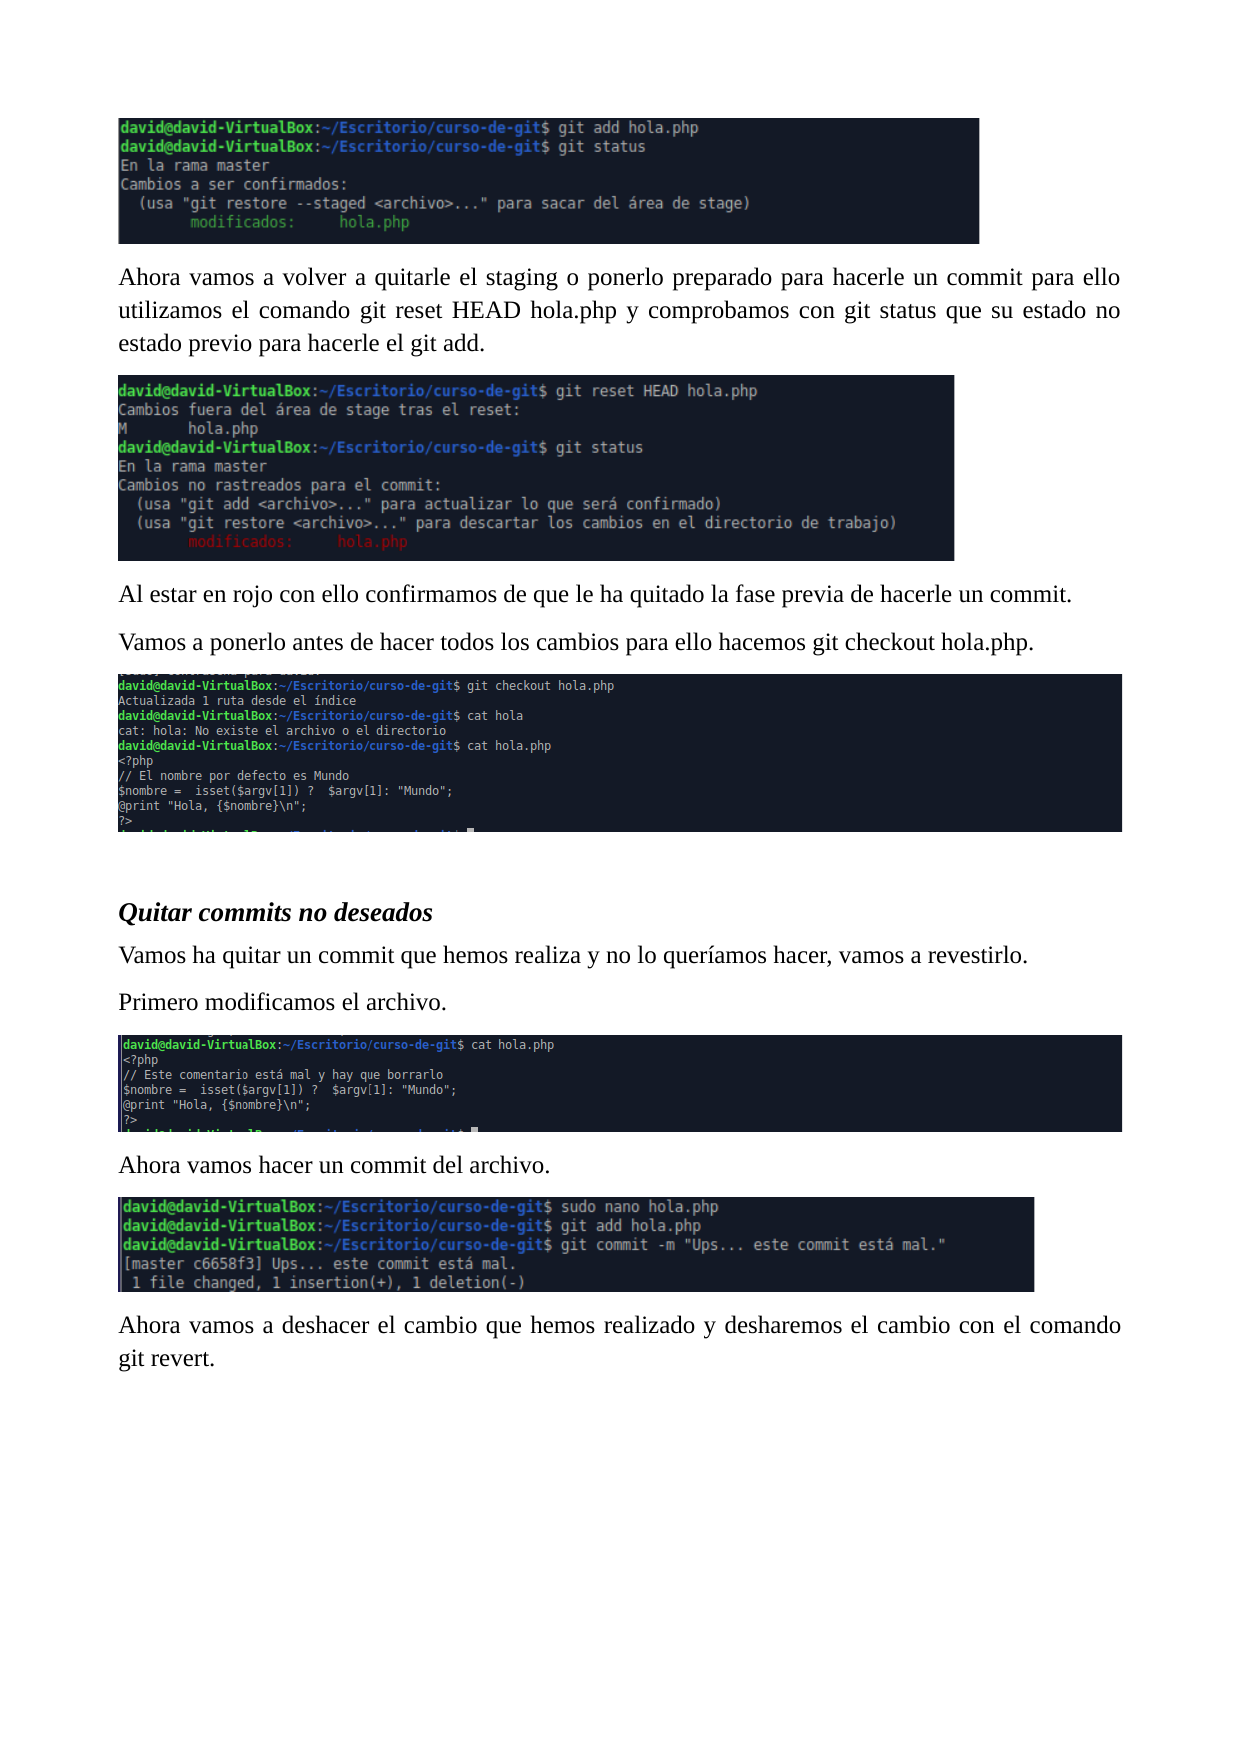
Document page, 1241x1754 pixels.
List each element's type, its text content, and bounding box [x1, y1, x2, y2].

text Ahora vamos hacer un commit del archivo. [118, 1150, 1122, 1179]
picture [118, 1035, 1123, 1132]
text Vamos a ponerlo antes de hacer todos los cambios para ello hacemos git checkout hola.php. [118, 627, 1122, 656]
text Al estar en rojo con ello confirmamos de que le ha quitado la fase previa de hacerle un commit. [118, 579, 1122, 608]
picture [118, 375, 955, 561]
text Vamos ha quitar un commit que hemos realiza y no lo queríamos hacer, vamos a revestirlo. [118, 940, 1122, 969]
text Primero modificamos el archivo. [118, 987, 1122, 1016]
subtitle Quitar commits no deseados [118, 896, 1122, 927]
text Ahora vamos a volver a quitarle el staging o ponerlo preparado para hacerle un commit para ello utilizamos el comando git reset HEAD hola.php y comprobamos con git status que su estado no estado previo para hacerle el git add. [118, 262, 1122, 357]
picture [118, 1197, 1035, 1292]
picture [118, 674, 1123, 832]
picture [118, 118, 980, 244]
text Ahora vamos a deshacer el cambio que hemos realizado y desharemos el cambio con el comando git revert. [118, 1310, 1122, 1372]
